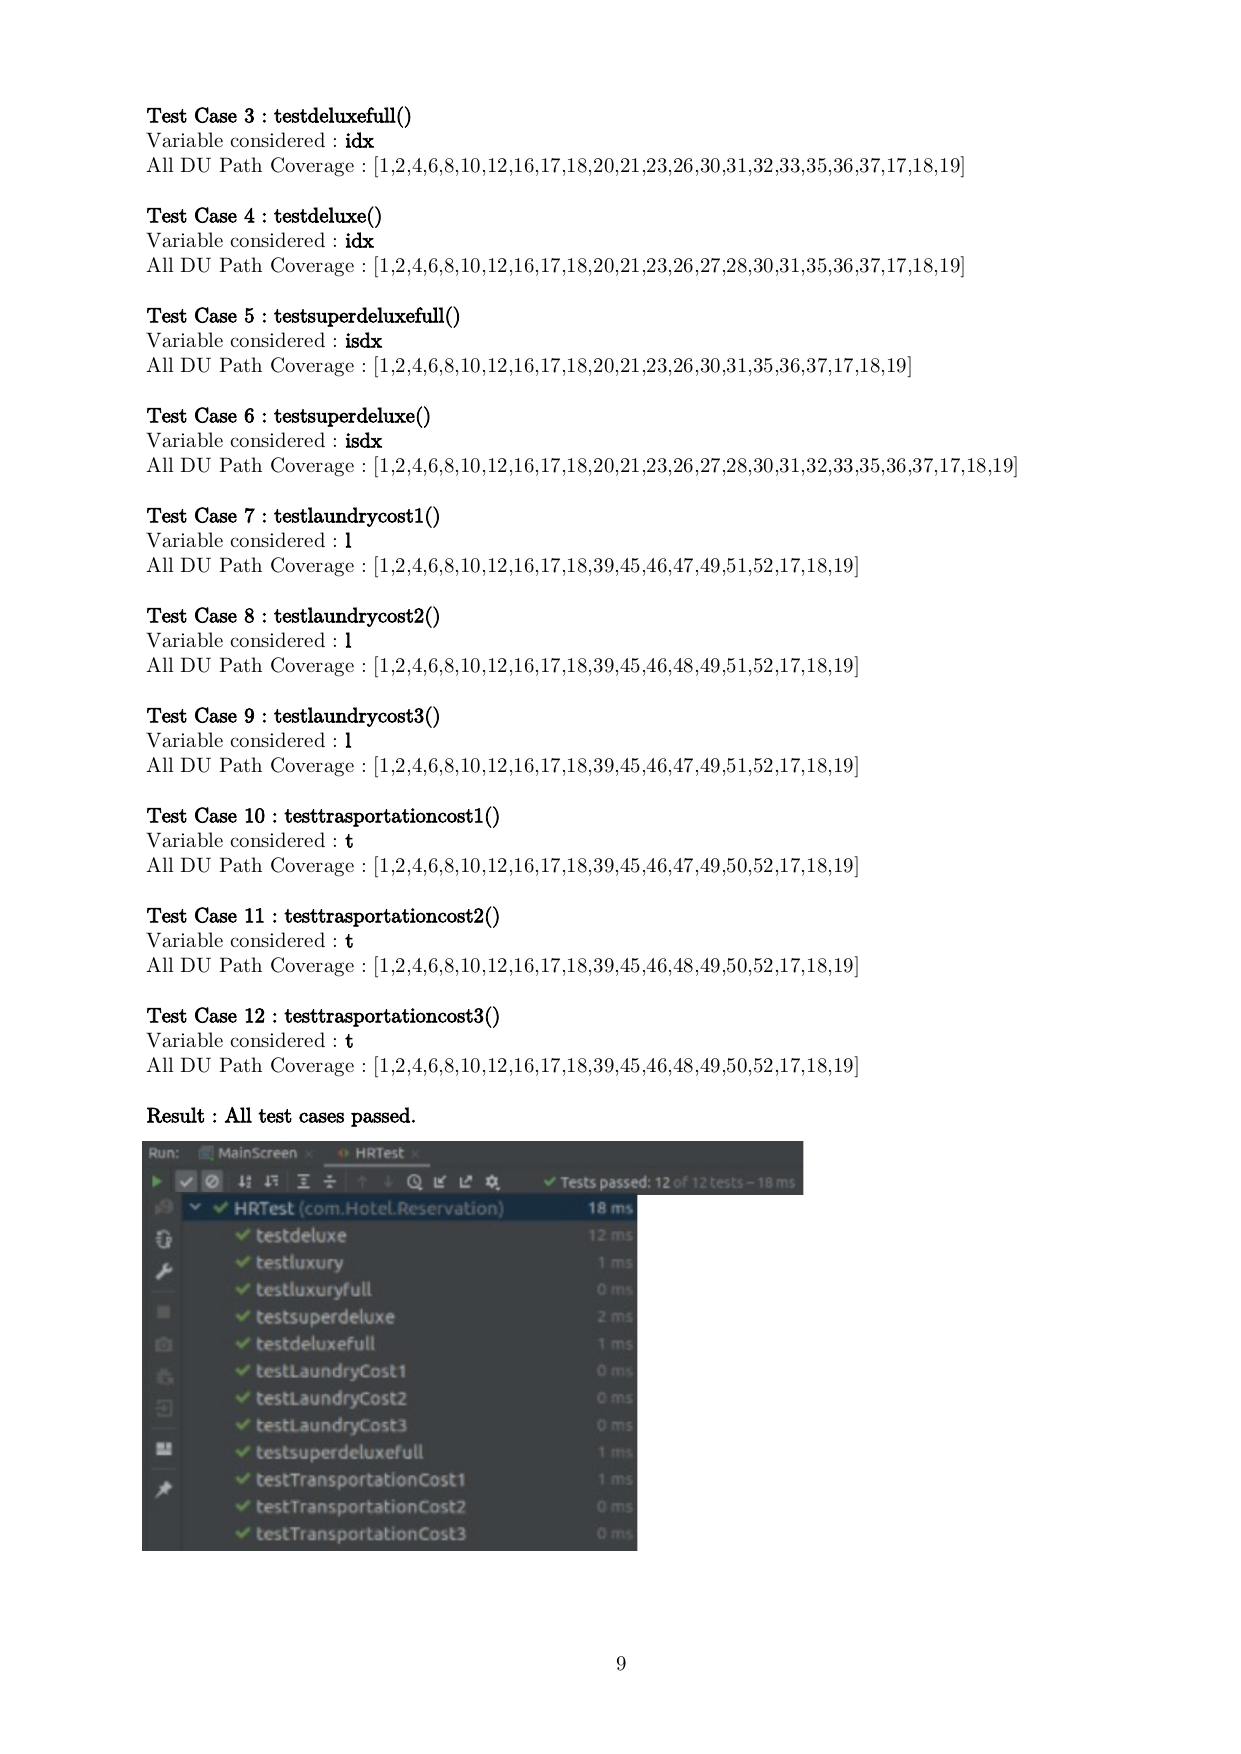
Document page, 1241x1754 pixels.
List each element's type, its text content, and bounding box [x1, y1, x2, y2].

text Test Case 9 : testlaundrycost3() [115, 701, 1127, 726]
text All DU Path Coverage : [1,2,4,6,8,10,12,16,17,18,20,21,23,26,30,31,35,36,37,17,18,19] [115, 351, 1127, 376]
text Test Case 7 : testlaundrycost1() [115, 501, 1127, 526]
text Variable considered : l [115, 626, 1127, 651]
text Test Case 11 : testtrasportationcost2() [115, 901, 1127, 926]
text Test Case 8 : testlaundrycost2() [115, 601, 1127, 626]
text All DU Path Coverage : [1,2,4,6,8,10,12,16,17,18,20,21,23,26,27,28,30,31,32,33,35,36,37,17,18,19] [115, 451, 1127, 476]
text Test Case 6 : testsuperdeluxe() [115, 401, 1127, 426]
text Variable considered : isdx [115, 326, 1127, 351]
text Test Case 5 : testsuperdeluxefull() [115, 301, 1127, 326]
text Result : All test cases passed. [115, 1101, 1127, 1126]
text All DU Path Coverage : [1,2,4,6,8,10,12,16,17,18,20,21,23,26,27,28,30,31,35,36,37,17,18,19] [115, 251, 1127, 276]
text All DU Path Coverage : [1,2,4,6,8,10,12,16,17,18,39,45,46,48,49,50,52,17,18,19] [115, 951, 1127, 976]
text Variable considered : idx [115, 226, 1127, 251]
text Variable considered : l [115, 526, 1127, 551]
text Test Case 12 : testtrasportationcost3() [115, 1001, 1127, 1026]
text All DU Path Coverage : [1,2,4,6,8,10,12,16,17,18,39,45,46,47,49,50,52,17,18,19] [115, 851, 1127, 876]
text Variable considered : idx [115, 126, 1127, 151]
text All DU Path Coverage : [1,2,4,6,8,10,12,16,17,18,39,45,46,48,49,51,52,17,18,19] [115, 651, 1127, 676]
text Variable considered : l [115, 726, 1127, 751]
text Variable considered : t [115, 926, 1127, 951]
text All DU Path Coverage : [1,2,4,6,8,10,12,16,17,18,39,45,46,48,49,50,52,17,18,19] [115, 1051, 1127, 1076]
text Test Case 10 : testtrasportationcost1() [115, 801, 1127, 826]
text Test Case 3 : testdeluxefull() [115, 101, 1127, 126]
picture [142, 1141, 804, 1551]
text Variable considered : t [115, 826, 1127, 851]
text All DU Path Coverage : [1,2,4,6,8,10,12,16,17,18,20,21,23,26,30,31,32,33,35,36,37,17,18,19] [115, 151, 1127, 176]
text All DU Path Coverage : [1,2,4,6,8,10,12,16,17,18,39,45,46,47,49,51,52,17,18,19] [115, 551, 1127, 576]
text Variable considered : t [115, 1026, 1127, 1051]
text Test Case 4 : testdeluxe() [115, 201, 1127, 226]
text Variable considered : isdx [115, 426, 1127, 451]
text All DU Path Coverage : [1,2,4,6,8,10,12,16,17,18,39,45,46,47,49,51,52,17,18,19] [115, 751, 1127, 776]
